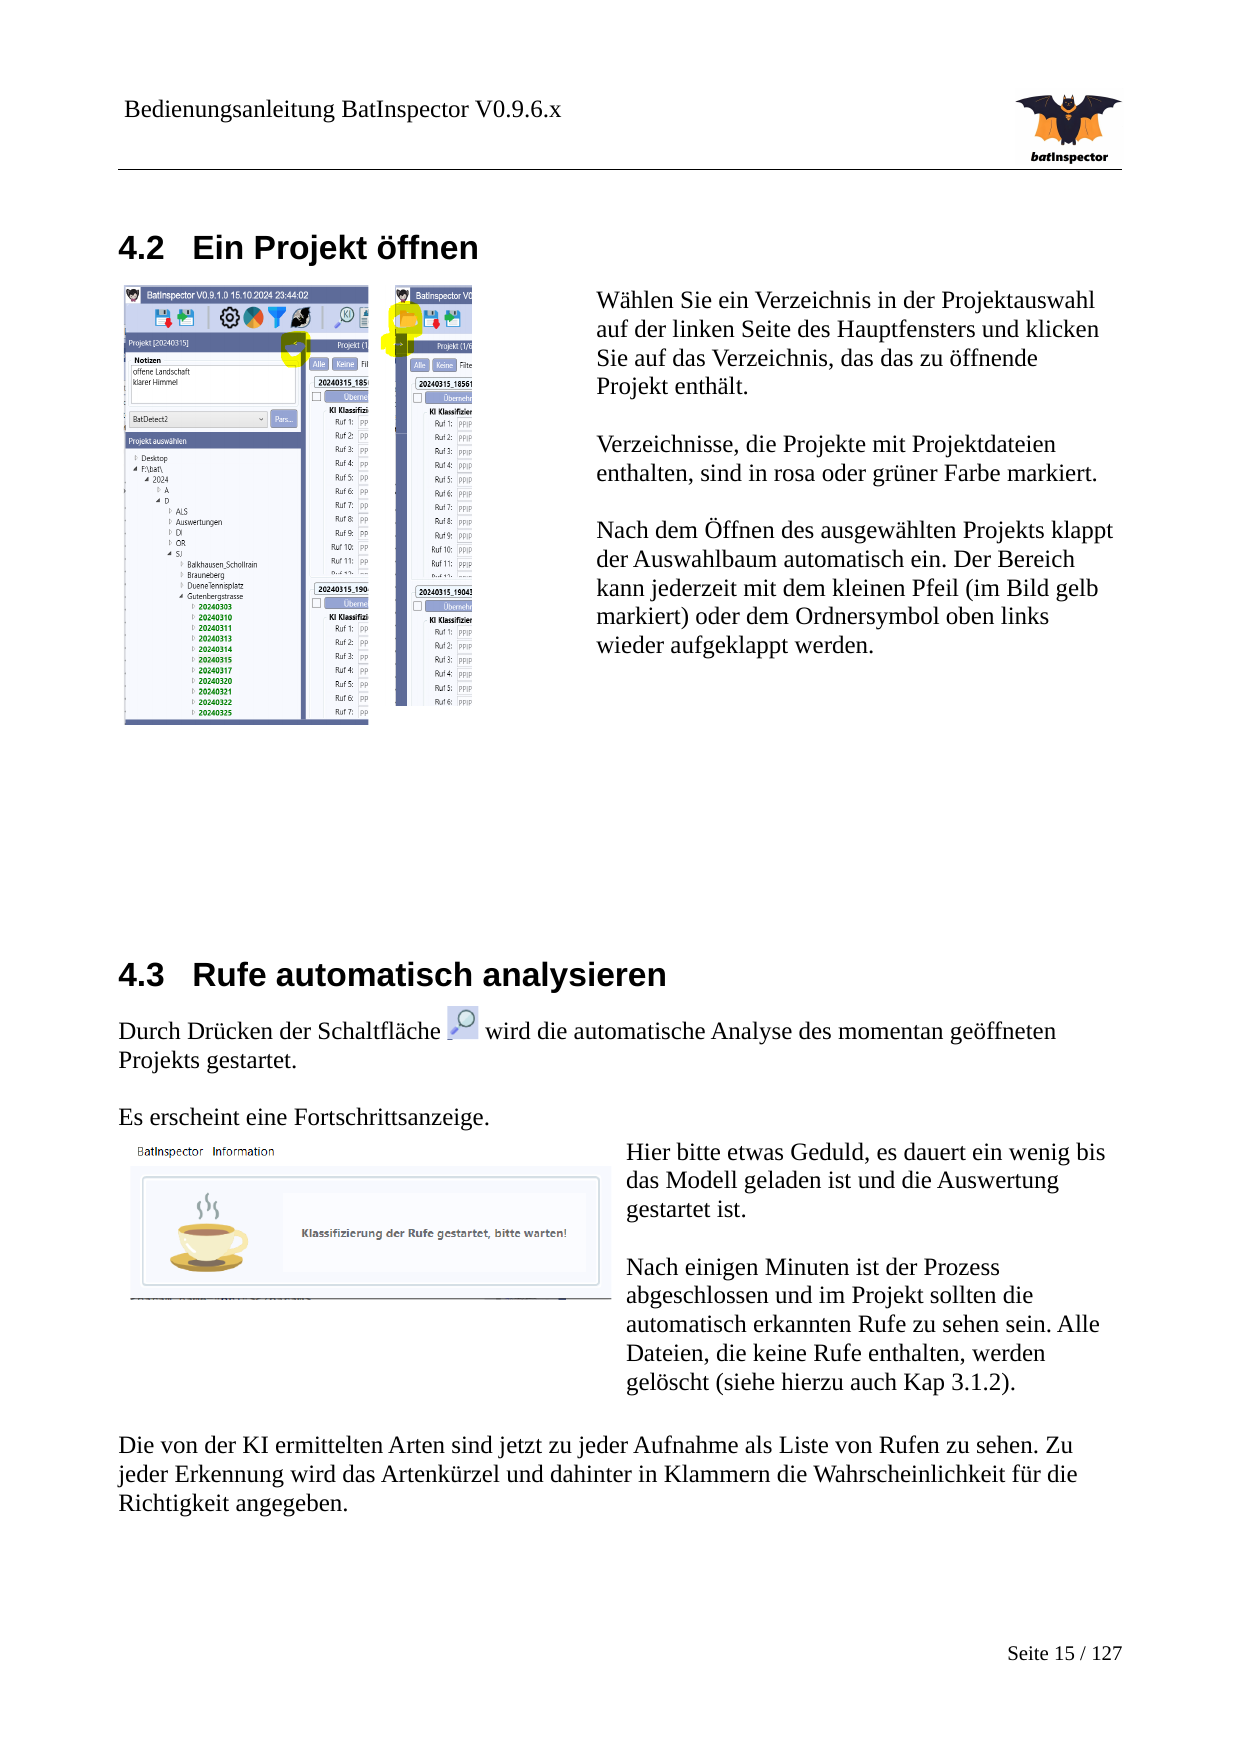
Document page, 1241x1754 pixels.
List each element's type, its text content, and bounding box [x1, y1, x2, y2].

subtitle Rufe automatisch analysieren [118, 955, 1122, 993]
text Die von der KI ermittelten Arten sind jetzt zu jeder Aufnahme als Liste von Rufen zu sehen. Zu jeder Erkennung wird das Artenkürzel und dahinter in Klammern die Wahrscheinlichkeit für die Richtigkeit angegeben. [118, 1430, 1122, 1516]
picture [1015, 88, 1125, 165]
picture [380, 285, 472, 696]
subtitle Ein Projekt öffnen [118, 228, 1122, 267]
table_header [118, 279, 590, 905]
picture [447, 1006, 479, 1040]
table_header Hier bitte etwas Geduld, es dauert ein wenig bis das Modell geladen ist und die Auswertung gestartet ist. Nach einigen Minuten ist der Prozess abgeschlossen und im Projekt sollten die automatisch erkannten Rufe zu sehen sein. Alle Dateien, die keine Rufe enthalten, werden gelöscht (siehe hierzu auch Kap 3.1.2). [620, 1131, 1122, 1401]
text Es erscheint eine Fortschrittsanzeige. [118, 1102, 1122, 1131]
table_header [118, 1131, 620, 1401]
table_header Wählen Sie ein Verzeichnis in der Projektauswahl auf der linken Seite des Hauptfensters und klicken Sie auf das Verzeichnis, das das zu öffnende Projekt enthält. Verzeichnisse, die Projekte mit Projektdateien enthalten, sind in rosa oder grüner Farbe markiert. Nach dem Öffnen des ausgewählten Projekts klappt der Auswahlbaum automatisch ein. Der Bereich kann jederzeit mit dem kleinen Pfeil (im Bild gelb markiert) oder dem Ordnersymbol oben links wieder aufgeklappt werden. [590, 279, 1122, 905]
picture [123, 285, 369, 725]
text Durch Drücken der Schaltfläche wird die automatische Analyse des momentan geöffneten Projekts gestartet. [118, 1006, 1122, 1074]
picture [130, 1136, 612, 1300]
